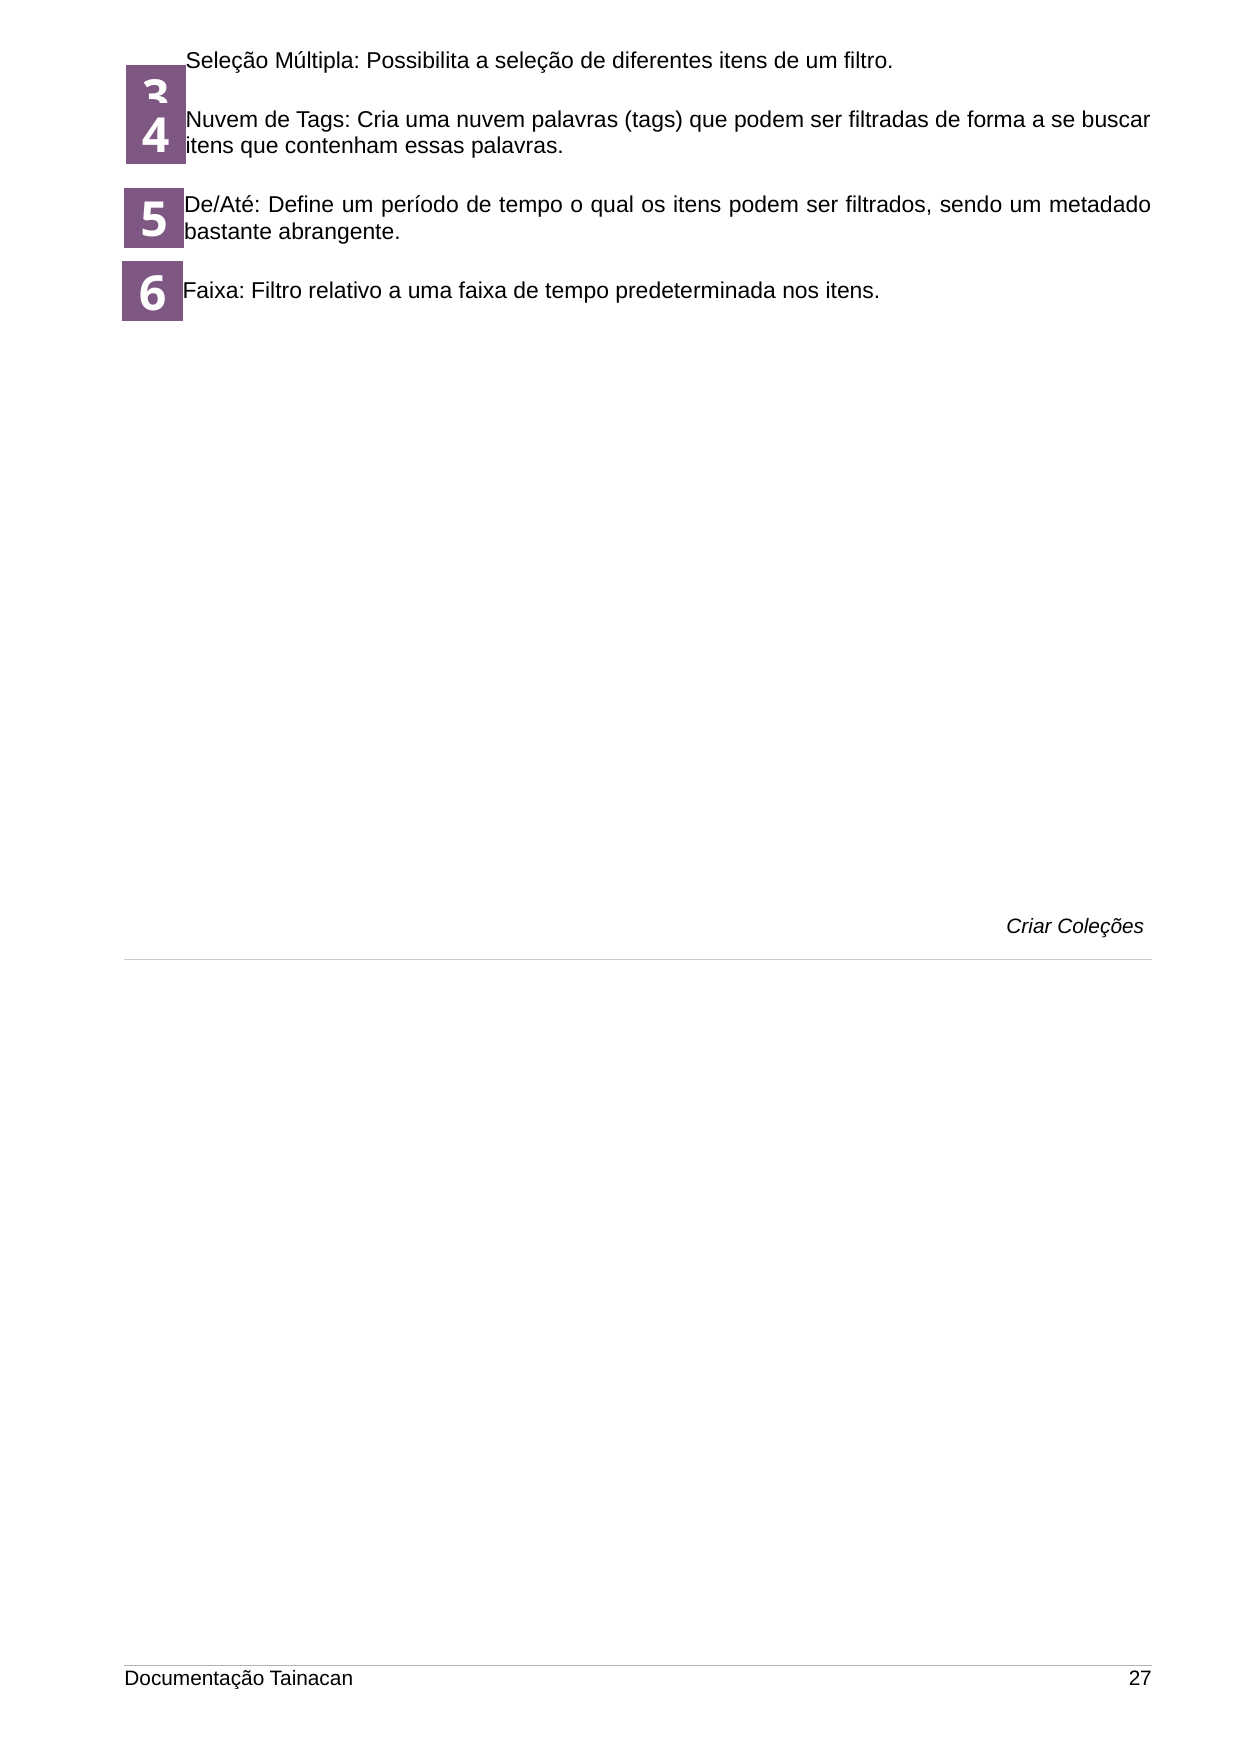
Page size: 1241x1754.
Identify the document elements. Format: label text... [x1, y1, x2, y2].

text Nuvem de Tags: Cria uma nuvem palavras (tags) que podem ser filtradas de forma a se buscar itens que contenham essas palavras. [186, 106, 1152, 159]
text De/Até: Define um período de tempo o qual os itens podem ser filtrados, sendo um metadado bastante abrangente. [184, 191, 1152, 244]
table_header Criar Coleções [124, 909, 1152, 959]
text Faixa: Filtro relativo a uma faixa de tempo predeterminada nos itens. [183, 277, 1152, 303]
text Seleção Múltipla: Possibilita a seleção de diferentes itens de um filtro. [124, 47, 1152, 74]
